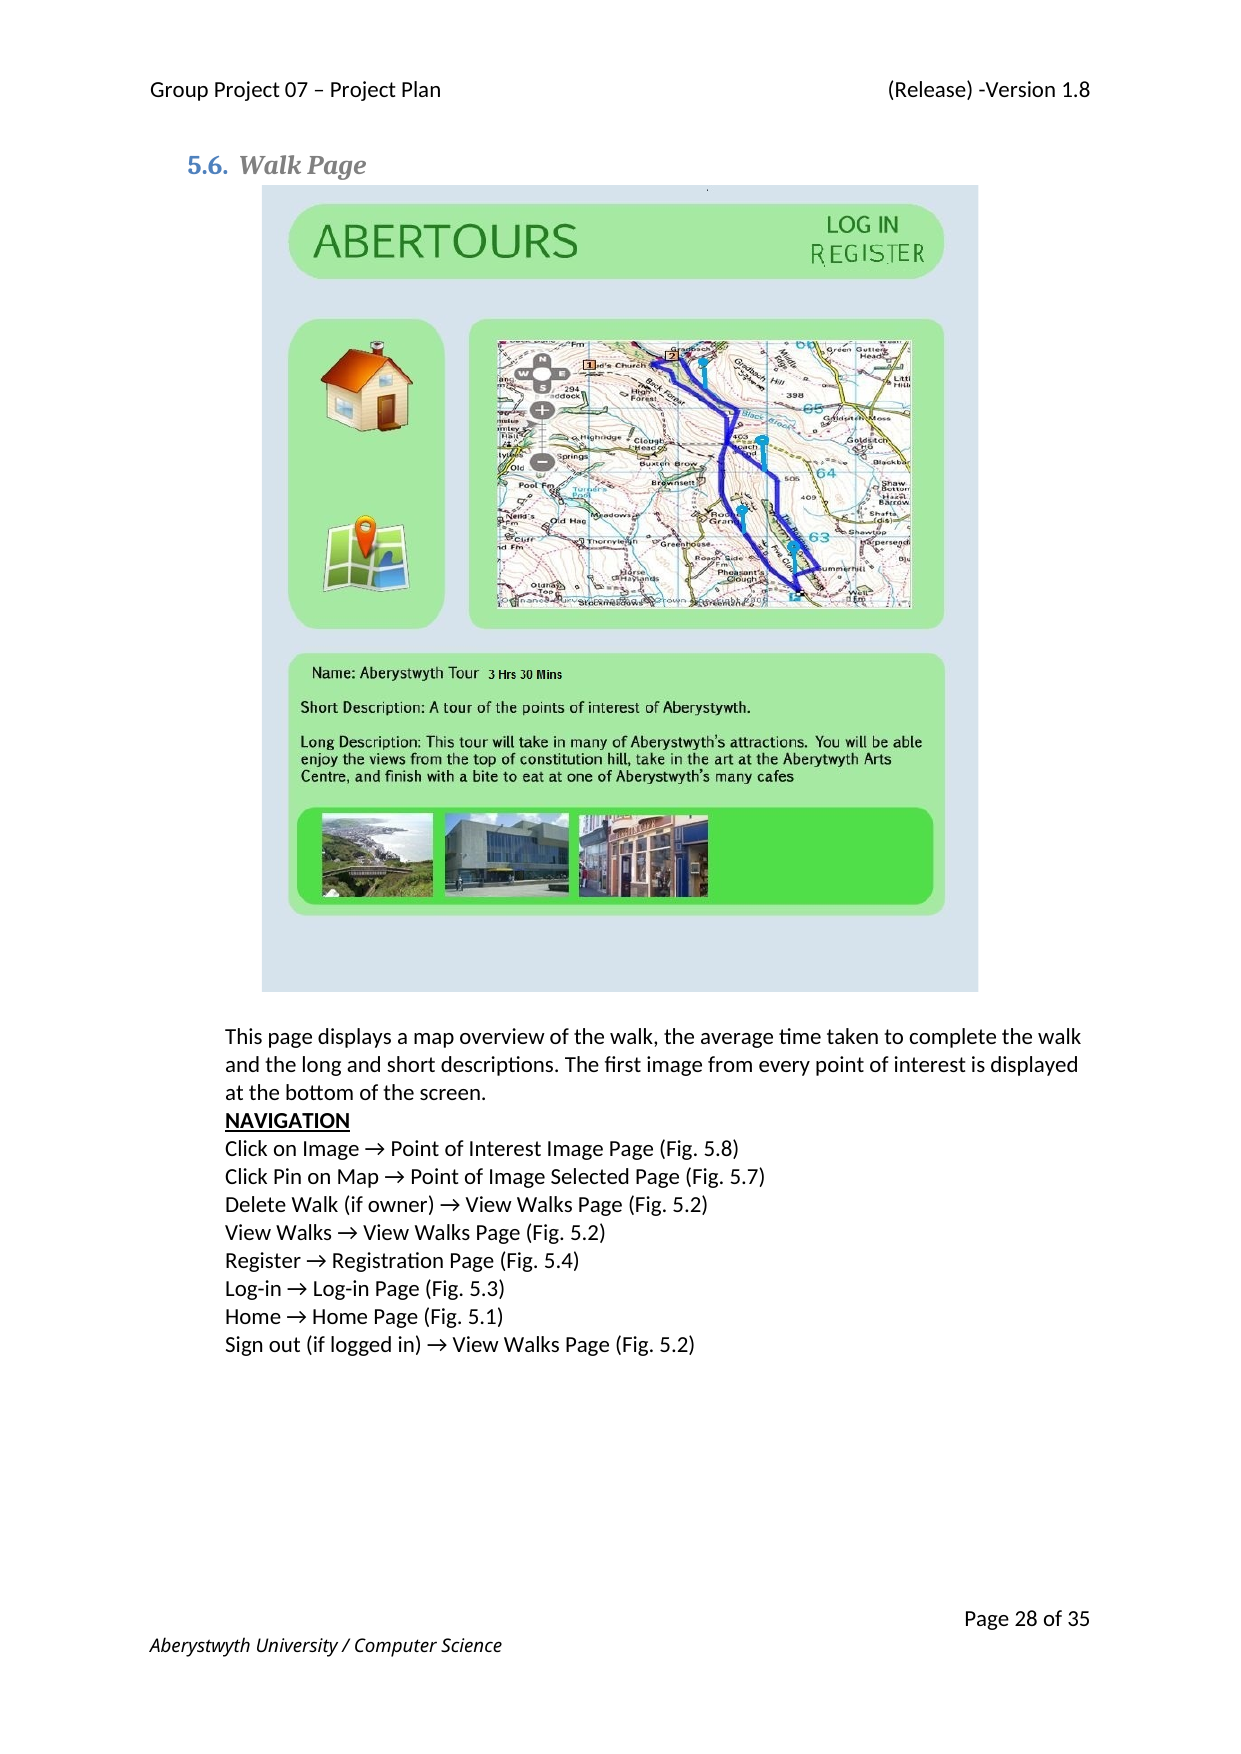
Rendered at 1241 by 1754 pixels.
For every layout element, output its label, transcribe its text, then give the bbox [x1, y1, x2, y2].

subtitle Walk Page [187, 150, 1090, 181]
text Click Pin on Map → Point of Image Selected Page (Fig. 5.7) [225, 1162, 1090, 1190]
text This page displays a map overview of the walk, the average time taken to complete the walk and the long and short descriptions. The first image from every point of interest is displayed at the bottom of the screen. [225, 1022, 1090, 1106]
text View Walks → View Walks Page (Fig. 5.2) [225, 1218, 1090, 1246]
text Delete Walk (if owner) → View Walks Page (Fig. 5.2) [225, 1190, 1090, 1218]
text Home → Home Page (Fig. 5.1) [225, 1302, 1090, 1330]
text Register → Registration Page (Fig. 5.4) [225, 1246, 1090, 1274]
text Log-in → Log-in Page (Fig. 5.3) [225, 1274, 1090, 1302]
text Click on Image → Point of Interest Image Page (Fig. 5.8) [225, 1134, 1090, 1162]
text NAVIGATION [225, 1106, 1090, 1134]
text Sign out (if logged in) → View Walks Page (Fig. 5.2) [225, 1330, 1090, 1358]
